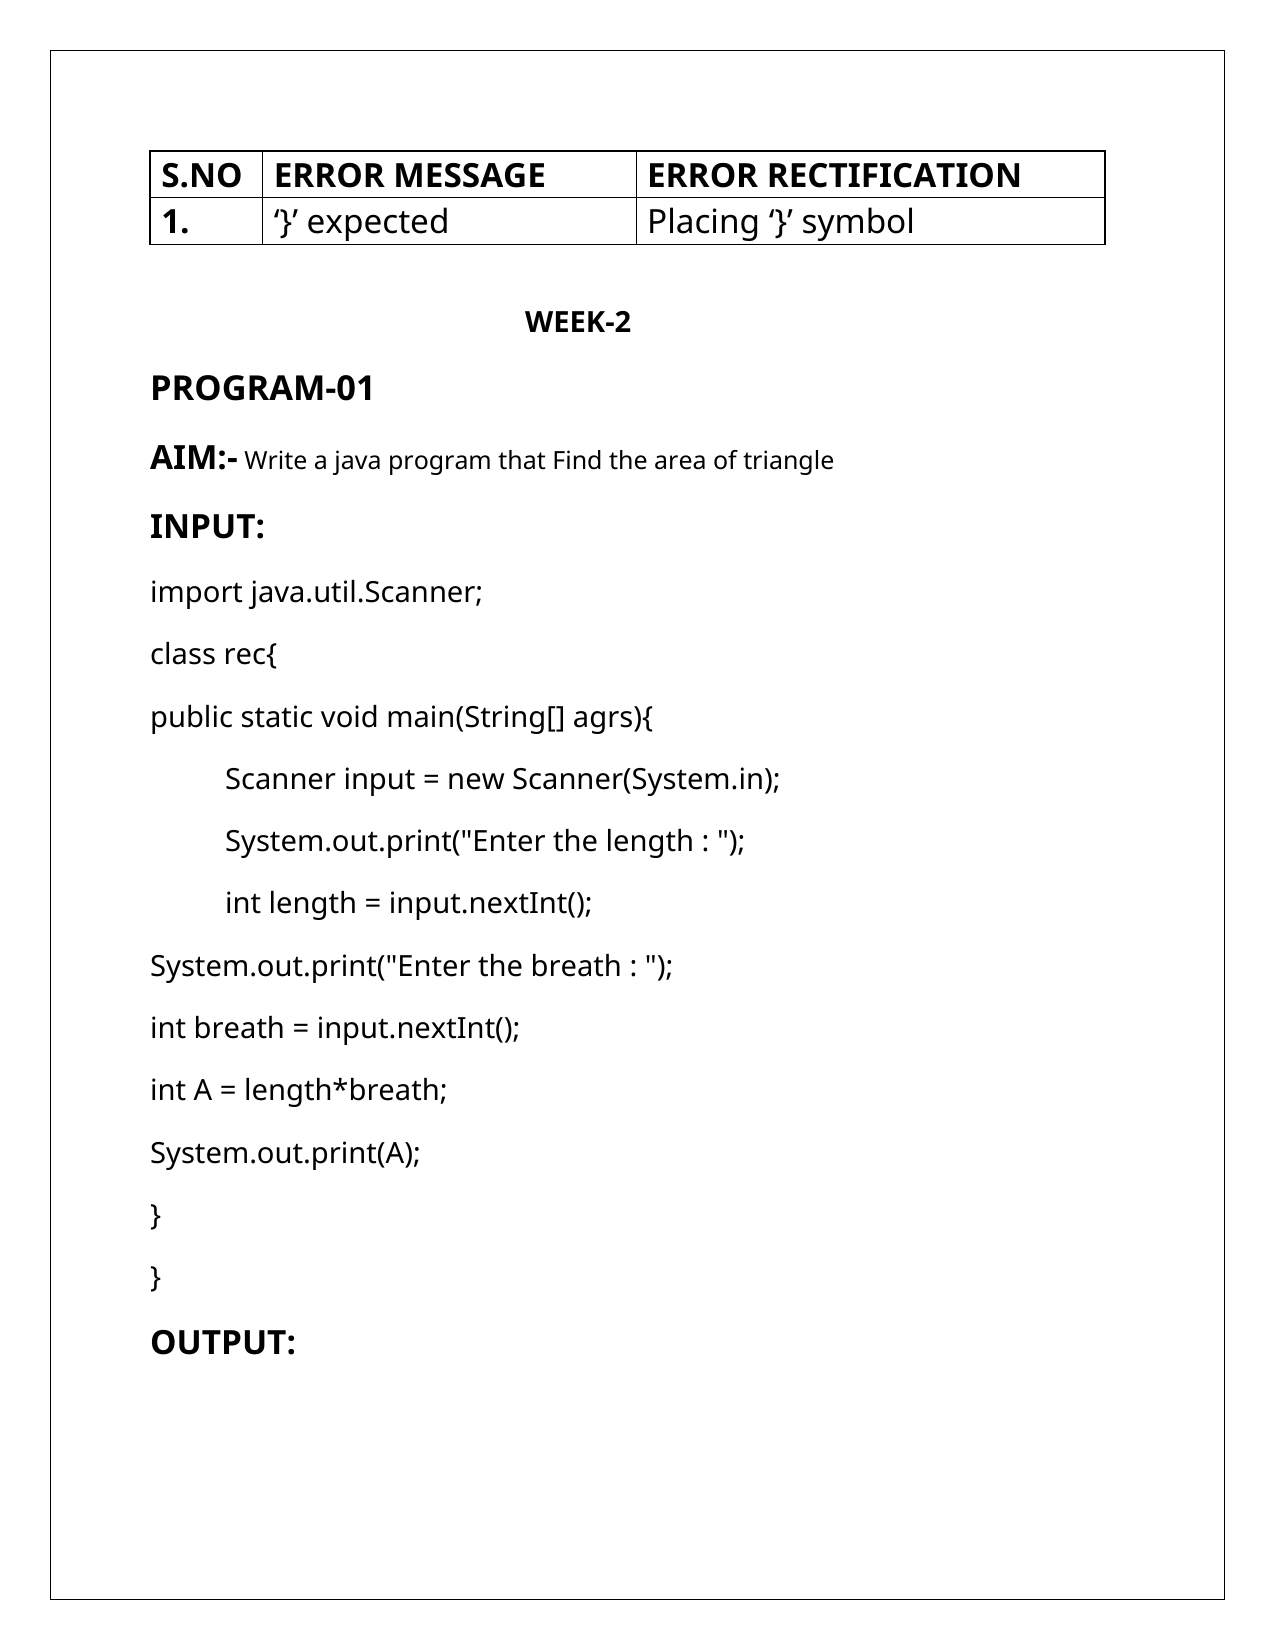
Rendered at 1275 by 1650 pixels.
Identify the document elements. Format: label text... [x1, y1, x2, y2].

text WEEK-2 [150, 301, 1125, 341]
text } [150, 1257, 1125, 1296]
text int breath = input.nextInt(); [150, 1007, 1125, 1047]
text System.out.print("Enter the length : "); [150, 821, 1125, 860]
table_header ERROR MESSAGE [263, 152, 636, 197]
text AIM:- Write a java program that Find the area of triangle [150, 434, 1125, 479]
table_cell ‘}’ expected [263, 198, 636, 243]
table_cell 1. [151, 198, 262, 243]
text class rec{ [150, 634, 1125, 673]
text } [150, 1194, 1125, 1234]
text public static void main(String[] agrs){ [150, 696, 1125, 736]
table_header ERROR RECTIFICATION [637, 152, 1104, 197]
text System.out.print(A); [150, 1132, 1125, 1172]
text INPUT: [150, 502, 1125, 548]
text import java.util.Scanner; [150, 571, 1125, 611]
text int length = input.nextInt(); [150, 883, 1125, 922]
text OUTPUT: [150, 1319, 1125, 1364]
table_header S.NO [151, 152, 262, 197]
text System.out.print("Enter the breath : "); [150, 945, 1125, 985]
text Scanner input = new Scanner(System.in); [150, 758, 1125, 798]
text PROGRAM-01 [150, 363, 1125, 410]
text int A = length*breath; [150, 1070, 1125, 1109]
table_cell Placing ‘}’ symbol [637, 198, 1104, 243]
